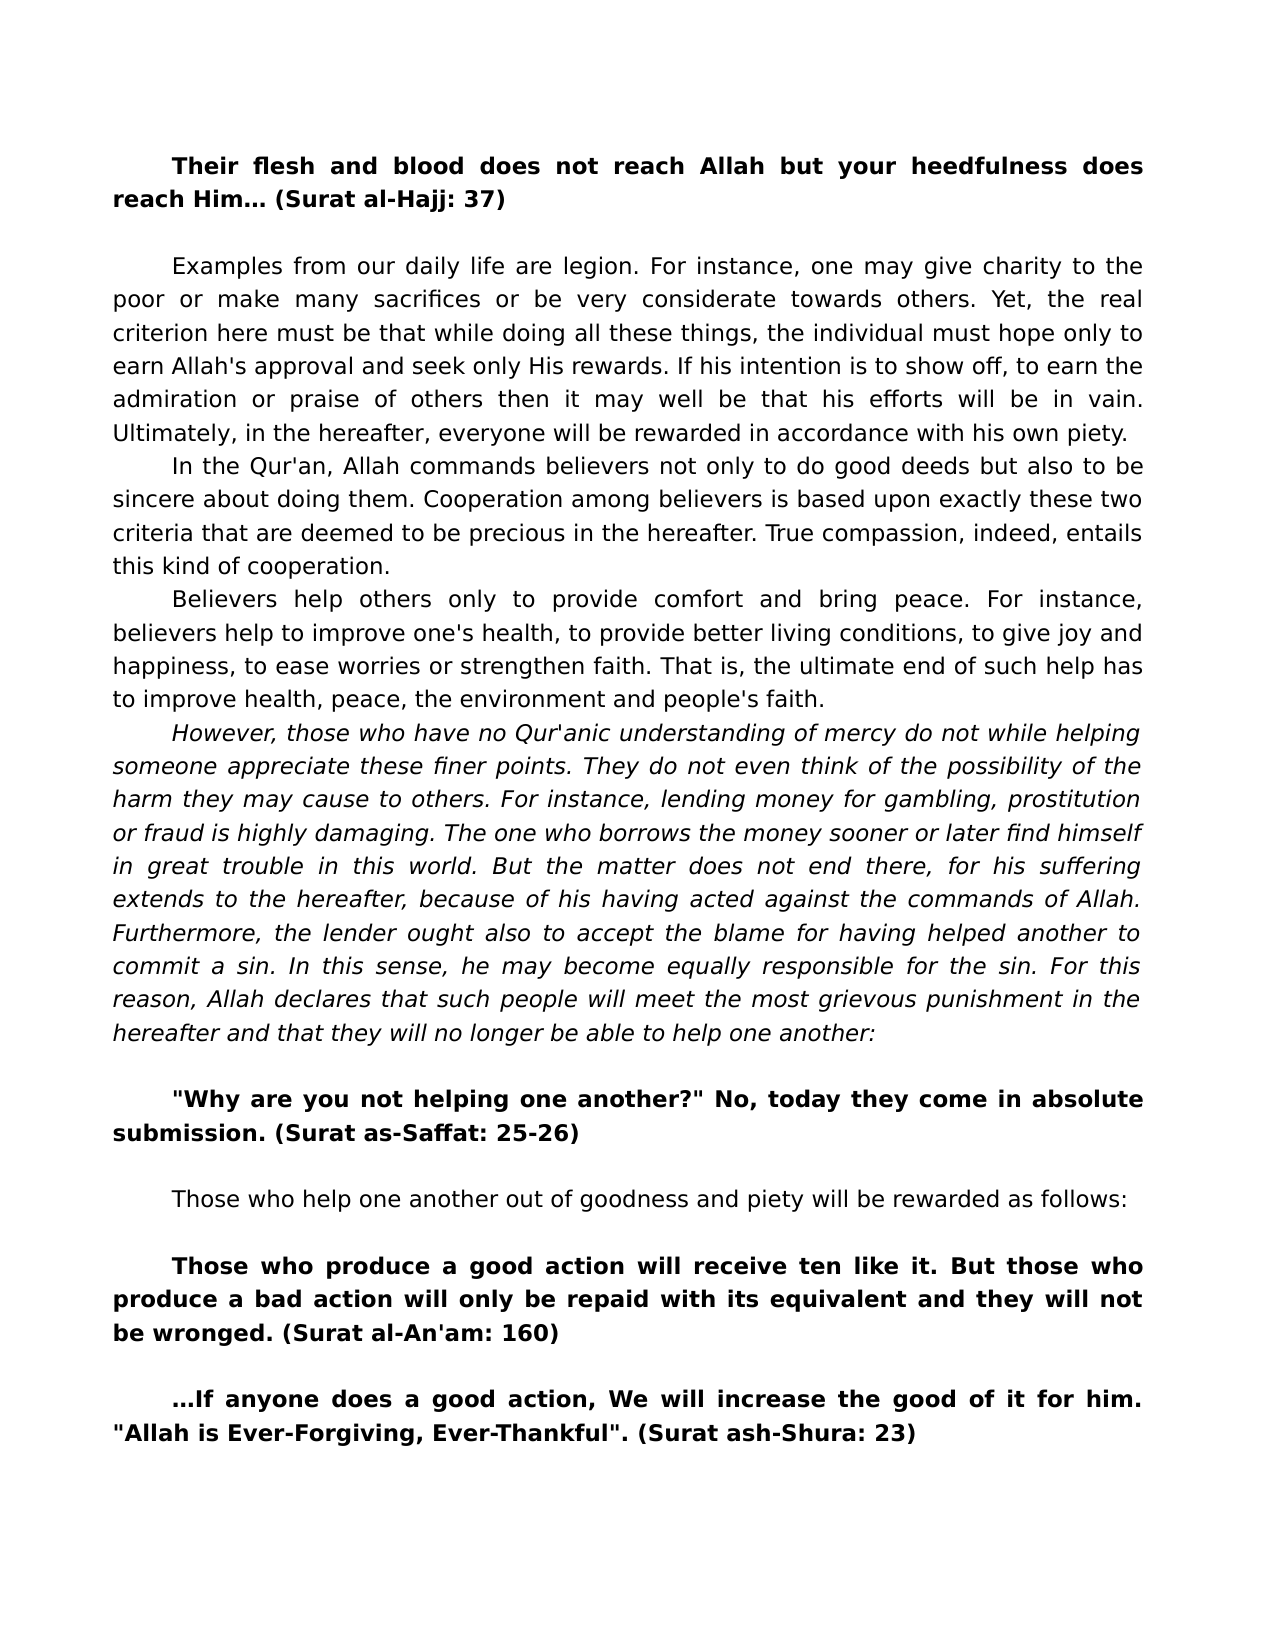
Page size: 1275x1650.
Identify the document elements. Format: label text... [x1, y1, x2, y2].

text However, those who have no Qur'anic understanding of mercy do not while helping someone appreciate these finer points. They do not even think of the possibility of the harm they may cause to others. For instance, lending money for gambling, prostitution or fraud is highly damaging. The one who borrows the money sooner or later find himself in great trouble in this world. But the matter does not end there, for his suffering extends to the hereafter, because of his having acted against the commands of Allah. Furthermore, the lender ought also to accept the blame for having helped another to commit a sin. In this sense, he may become equally responsible for the sin. For this reason, Allah declares that such people will meet the most grievous punishment in the hereafter and that they will no longer be able to help one another: [112, 714, 1145, 1048]
text In the Qur'an, Allah commands believers not only to do good deeds but also to be sincere about doing them. Cooperation among believers is based upon exactly these two criteria that are deemed to be precious in the hereafter. True compassion, indeed, entails this kind of cooperation. [112, 448, 1145, 581]
text Examples from our daily life are legion. For instance, one may give charity to the poor or make many sacrifices or be very considerate towards others. Yet, the real criterion here must be that while doing all these things, the individual must hope only to earn Allah's approval and seek only His rewards. If his intention is to show off, to earn the admiration or praise of others then it may well be that his efforts will be in vain. Ultimately, in the hereafter, everyone will be rewarded in accordance with his own piety. [112, 248, 1145, 448]
text Those who help one another out of goodness and piety will be rewarded as follows: [112, 1181, 1145, 1214]
text Believers help others only to provide comfort and bring peace. For instance, believers help to improve one's health, to provide better living conditions, to give joy and happiness, to ease worries or strengthen faith. That is, the ultimate end of such help has to improve health, peace, the environment and people's faith. [112, 581, 1145, 714]
text Their flesh and blood does not reach Allah but your heedfulness does reach Him… (Surat al-Hajj: 37) [112, 148, 1145, 214]
text Those who produce a good action will receive ten like it. But those who produce a bad action will only be repaid with its equivalent and they will not be wronged. (Surat al-An'am: 160) [112, 1248, 1145, 1348]
text …If anyone does a good action, We will increase the good of it for him. "Allah is Ever-Forgiving, Ever-Thankful". (Surat ash-Shura: 23) [112, 1381, 1145, 1448]
text "Why are you not helping one another?" No, today they come in absolute submission. (Surat as-Saffat: 25-26) [112, 1081, 1145, 1148]
